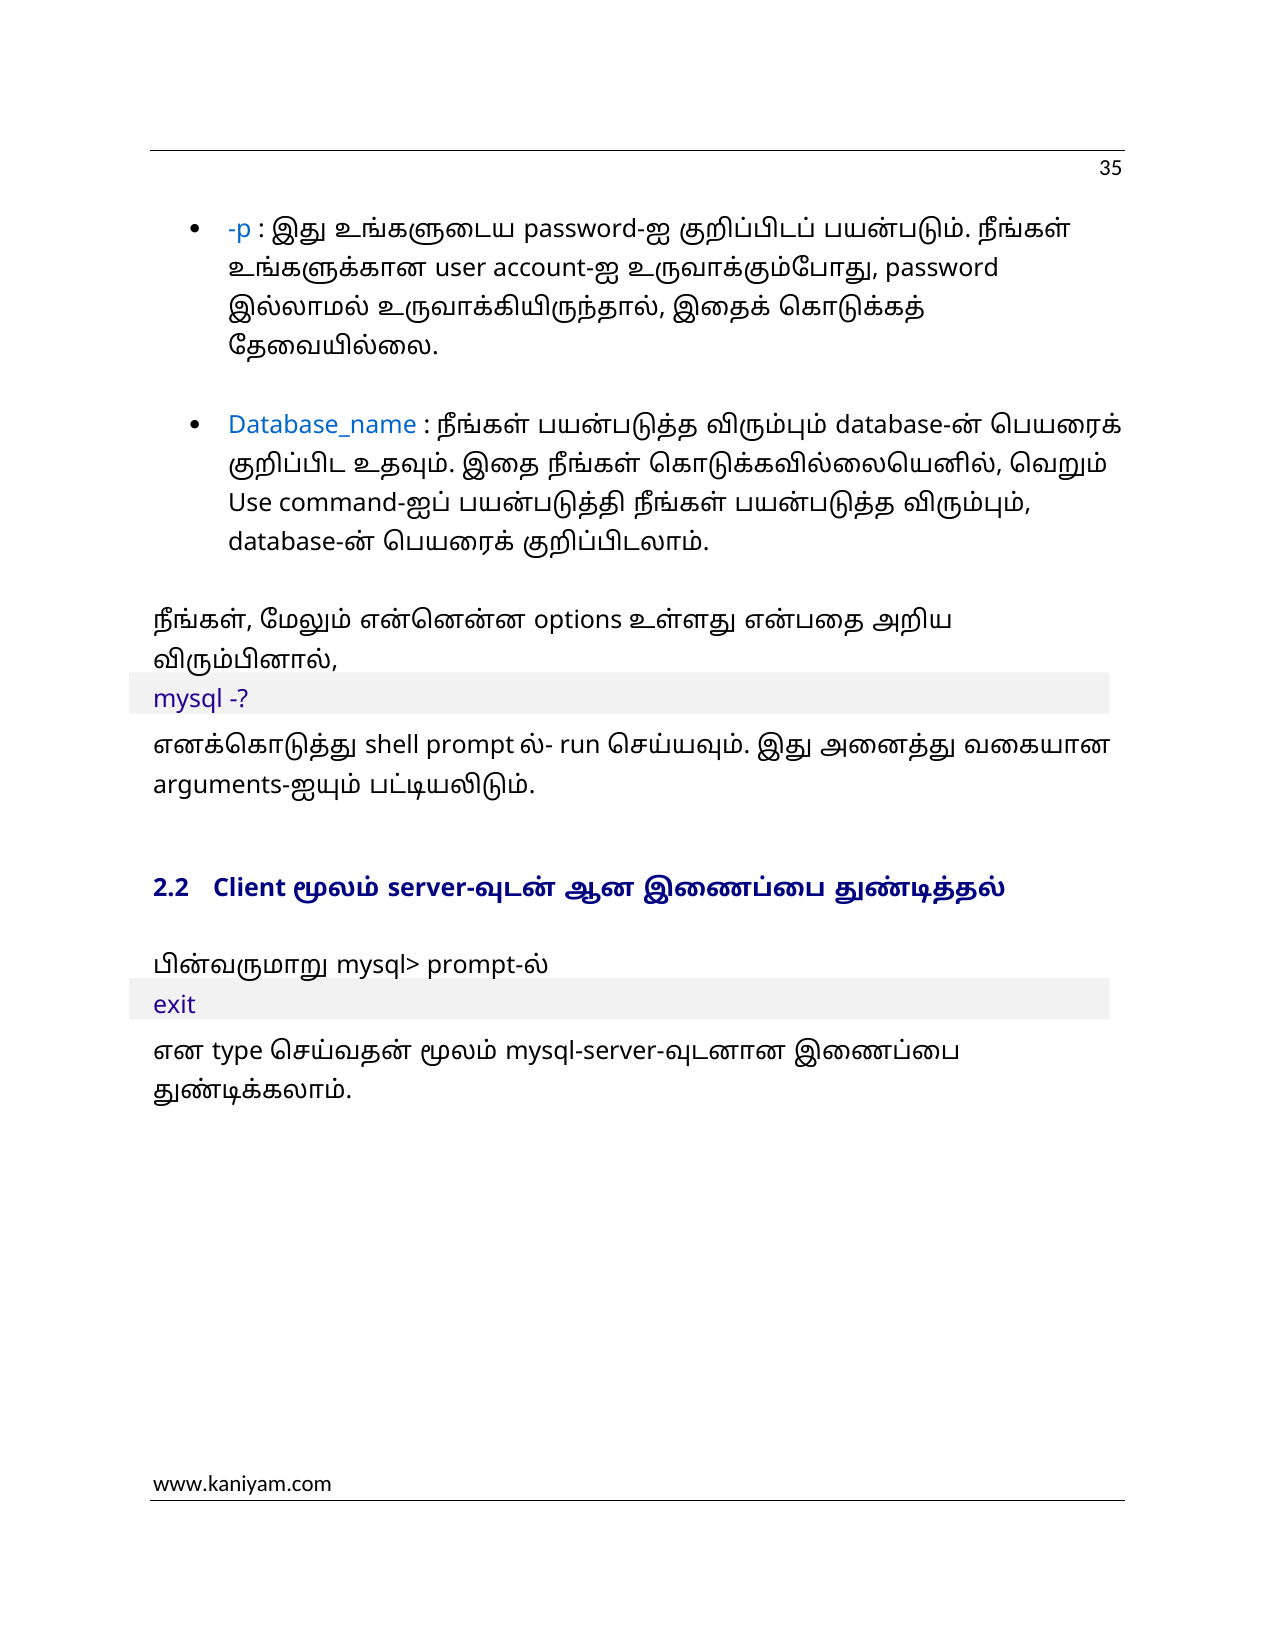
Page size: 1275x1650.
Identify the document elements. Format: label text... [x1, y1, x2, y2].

text பின்வருமாறு mysql> prompt-ல் [153, 947, 1122, 981]
list -p : இது உங்களுடைய password-ஐ குறிப்பிடப் பயன்படும். நீங்கள் உங்களுக்கான user account-ஐ உருவாக்கும்போது, password இல்லாமல் உருவாக்கியிருந்தால், இதைக் கொடுக்கத் தேவையில்லை. [190, 211, 1122, 362]
list Database_name : நீங்கள் பயன்படுத்த விரும்பும் database-ன் பெயரைக் குறிப்பிட உதவும். இதை நீங்கள் கொடுக்கவில்லையெனில், வெறும் Use command-ஐப் பயன்படுத்தி நீங்கள் பயன்படுத்த விரும்பும், database-ன் பெயரைக் குறிப்பிடலாம். [190, 406, 1122, 558]
text exit [1110, 986, 1122, 1020]
subtitle Client மூலம் server-வுடன் ஆன இணைப்பை துண்டித்தல் [153, 869, 1122, 904]
text mysql -? [1110, 681, 1122, 714]
text எனக்கொடுத்து shell promptல்- run செய்யவும். இது அனைத்து வகையான arguments-ஐயும் பட்டியலிடும். [153, 727, 1122, 800]
text என type செய்வதன் மூலம் mysql-server-வுடனான இணைப்பை துண்டிக்கலாம். [153, 1033, 1122, 1106]
text நீங்கள், மேலும் என்னென்ன options உள்ளது என்பதை அறிய விரும்பினால், [153, 602, 1122, 675]
